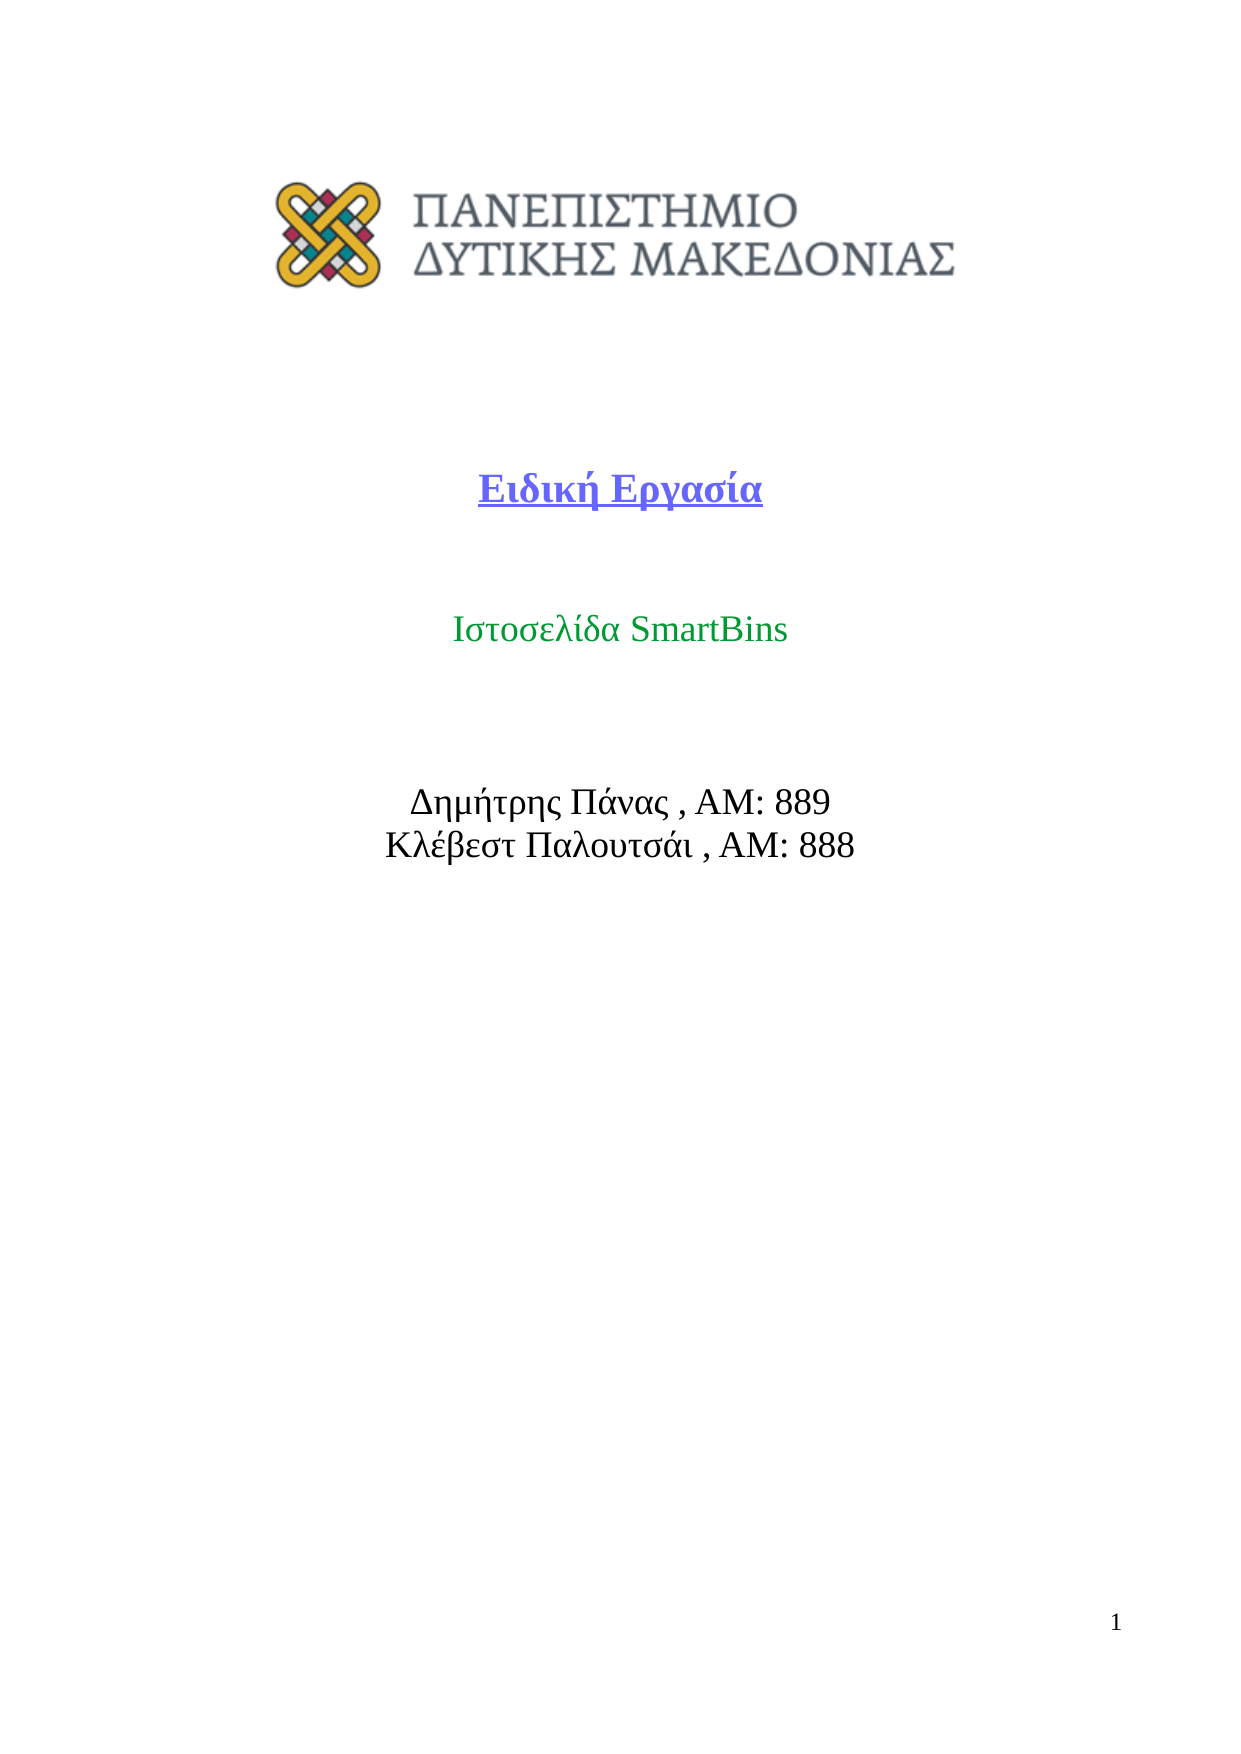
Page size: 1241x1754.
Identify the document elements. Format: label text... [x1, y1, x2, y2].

text Δημήτρης Πάνας , ΑΜ: 889 [118, 779, 1122, 822]
text Ιστοσελίδα SmartBins [118, 607, 1122, 650]
picture [268, 175, 972, 298]
text Ειδική Εργασία [118, 463, 1122, 511]
text Κλέβεστ Παλουτσάι , ΑΜ: 888 [118, 822, 1122, 866]
